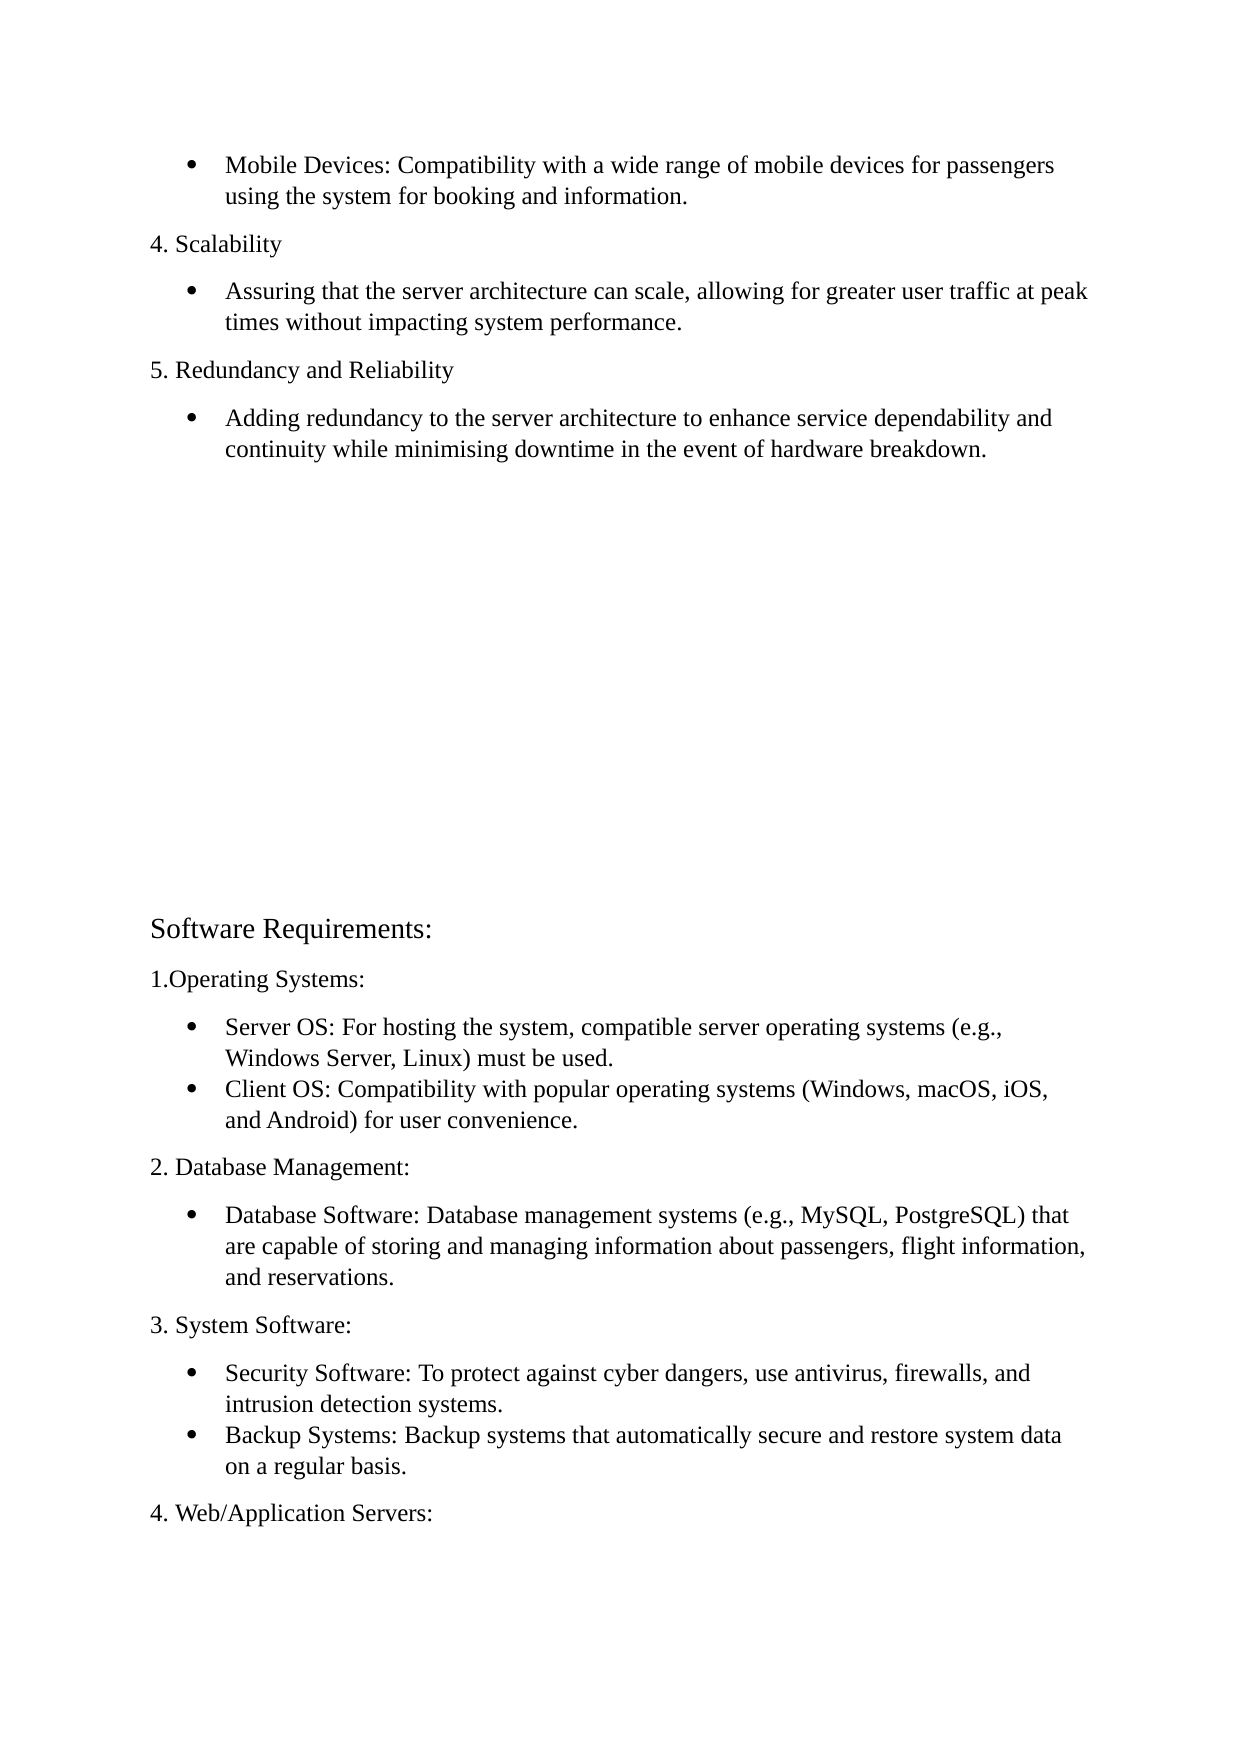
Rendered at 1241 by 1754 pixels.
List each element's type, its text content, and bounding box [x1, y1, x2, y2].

list Adding redundancy to the server architecture to enhance service dependability and continuity while minimising downtime in the event of hardware breakdown. [187, 403, 1090, 463]
text 2. Database Management: [150, 1152, 1090, 1181]
text 1.Operating Systems: [150, 964, 1090, 993]
list Assuring that the server architecture can scale, allowing for greater user traffic at peak times without impacting system performance. [187, 276, 1090, 336]
text 5. Redundancy and Reliability [150, 355, 1090, 384]
list Database Software: Database management systems (e.g., MySQL, PostgreSQL) that are capable of storing and managing information about passengers, flight information, and reservations. [187, 1200, 1090, 1291]
list Security Software: To protect against cyber dangers, use antivirus, firewalls, and intrusion detection systems. [187, 1358, 1090, 1417]
text 4. Web/Application Servers: [150, 1498, 1090, 1527]
text 3. System Software: [150, 1310, 1090, 1339]
list Mobile Devices: Compatibility with a wide range of mobile devices for passengers using the system for booking and information. [187, 150, 1090, 210]
text Software Requirements: [150, 911, 1090, 944]
list Client OS: Compatibility with popular operating systems (Windows, macOS, iOS, and Android) for user convenience. [187, 1074, 1090, 1133]
list Backup Systems: Backup systems that automatically secure and restore system data on a regular basis. [187, 1420, 1090, 1479]
list Server OS: For hosting the system, compatible server operating systems (e.g., Windows Server, Linux) must be used. [187, 1012, 1090, 1071]
text 4. Scalability [150, 229, 1090, 257]
